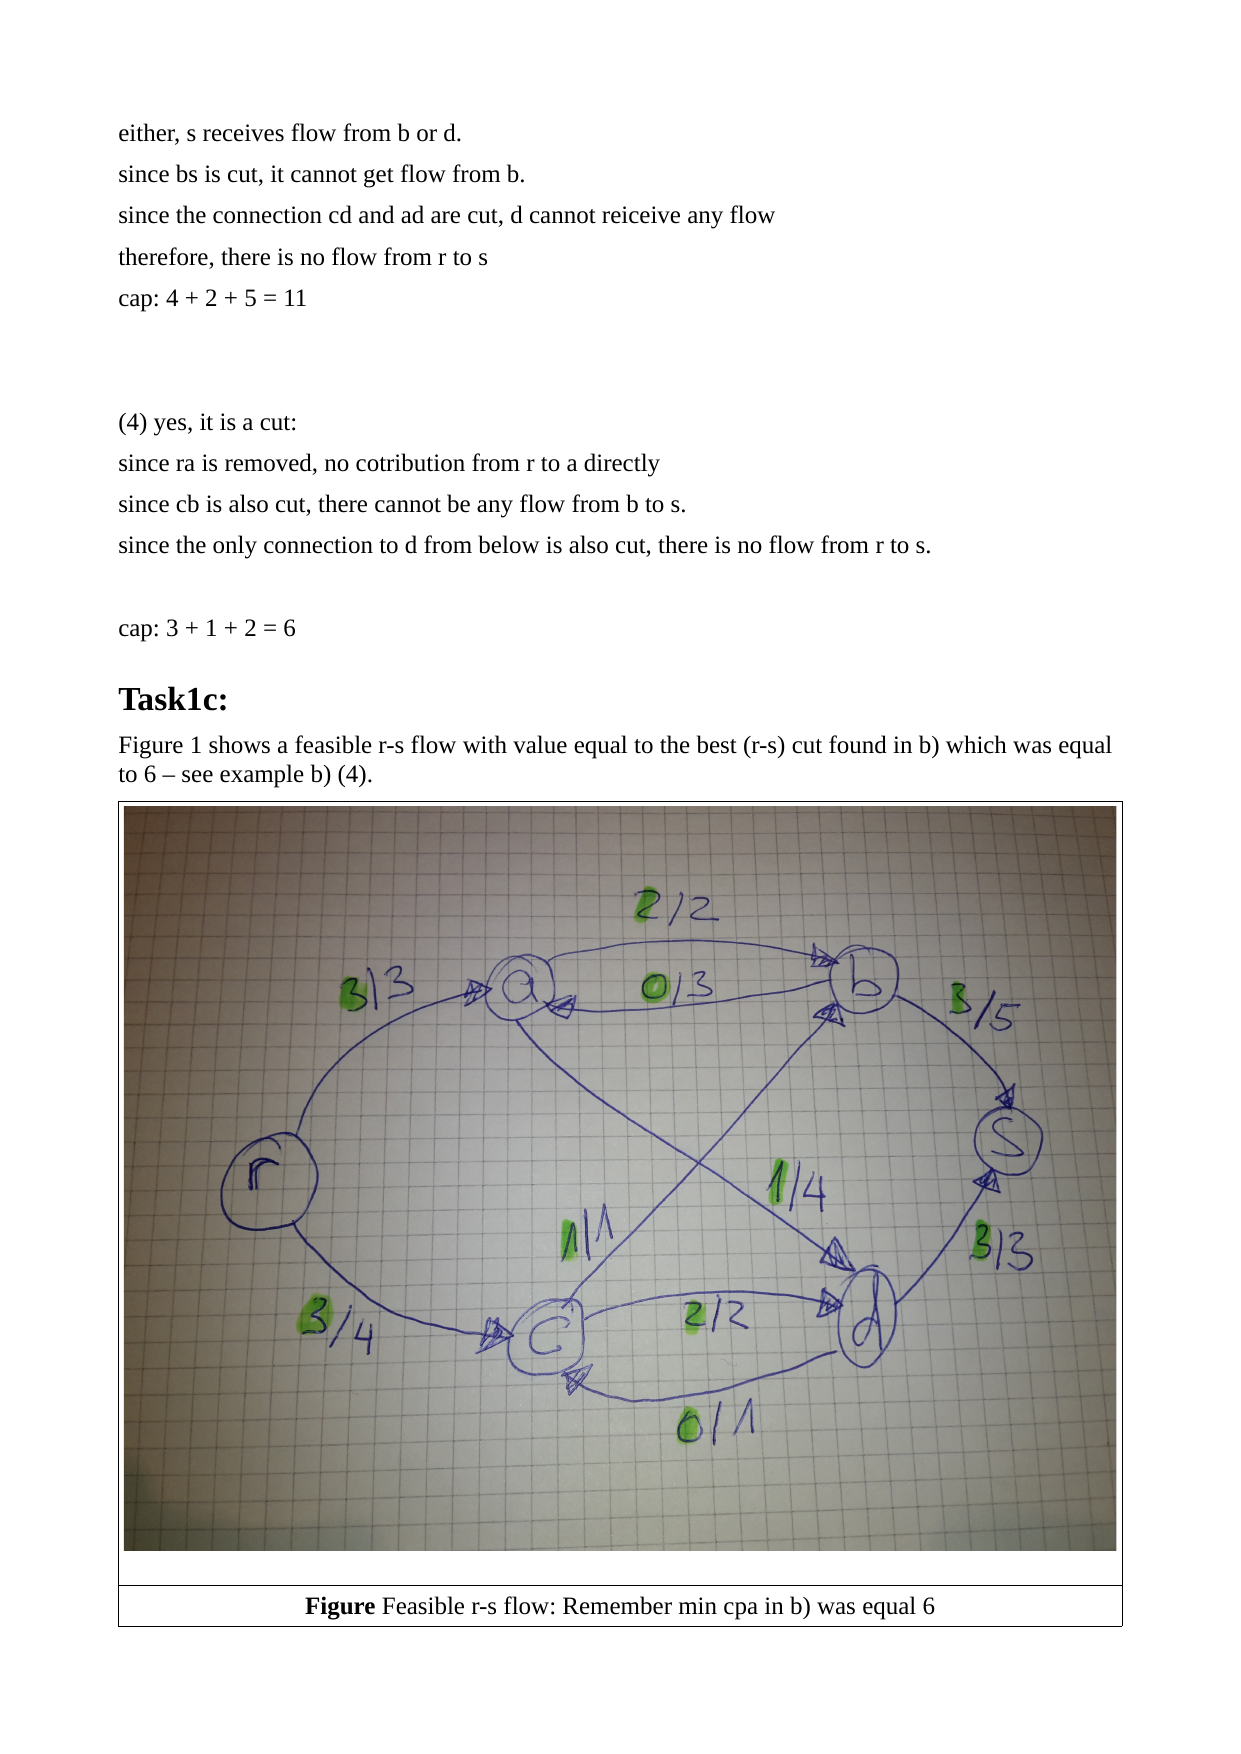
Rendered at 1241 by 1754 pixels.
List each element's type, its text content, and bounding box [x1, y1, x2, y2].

text (4) yes, it is a cut: [118, 407, 1122, 436]
text since the connection cd and ad are cut, d cannot reiceive any flow [118, 201, 1122, 229]
text since the only connection to d from below is also cut, there is no flow from r to s. [118, 531, 1122, 559]
text cap: 3 + 1 + 2 = 6 [118, 613, 1122, 642]
picture [123, 806, 1117, 1551]
table_header [119, 802, 1122, 1585]
text since cb is also cut, there cannot be any flow from b to s. [118, 489, 1122, 518]
text either, s receives flow from b or d. [118, 118, 1122, 147]
text since ra is removed, no cotribution from r to a directly [118, 448, 1122, 477]
text since bs is cut, it cannot get flow from b. [118, 159, 1122, 188]
table_cell Figure Feasible r-s flow: Remember min cpa in b) was equal 6 [119, 1586, 1122, 1626]
text therefore, there is no flow from r to s [118, 242, 1122, 271]
subtitle Task1c: [118, 679, 1122, 718]
text Figure 1 shows a feasible r-s flow with value equal to the best (r-s) cut found in b) which was equal to 6 – see example b) (4). [118, 731, 1122, 788]
text cap: 4 + 2 + 5 = 11 [118, 283, 1122, 312]
